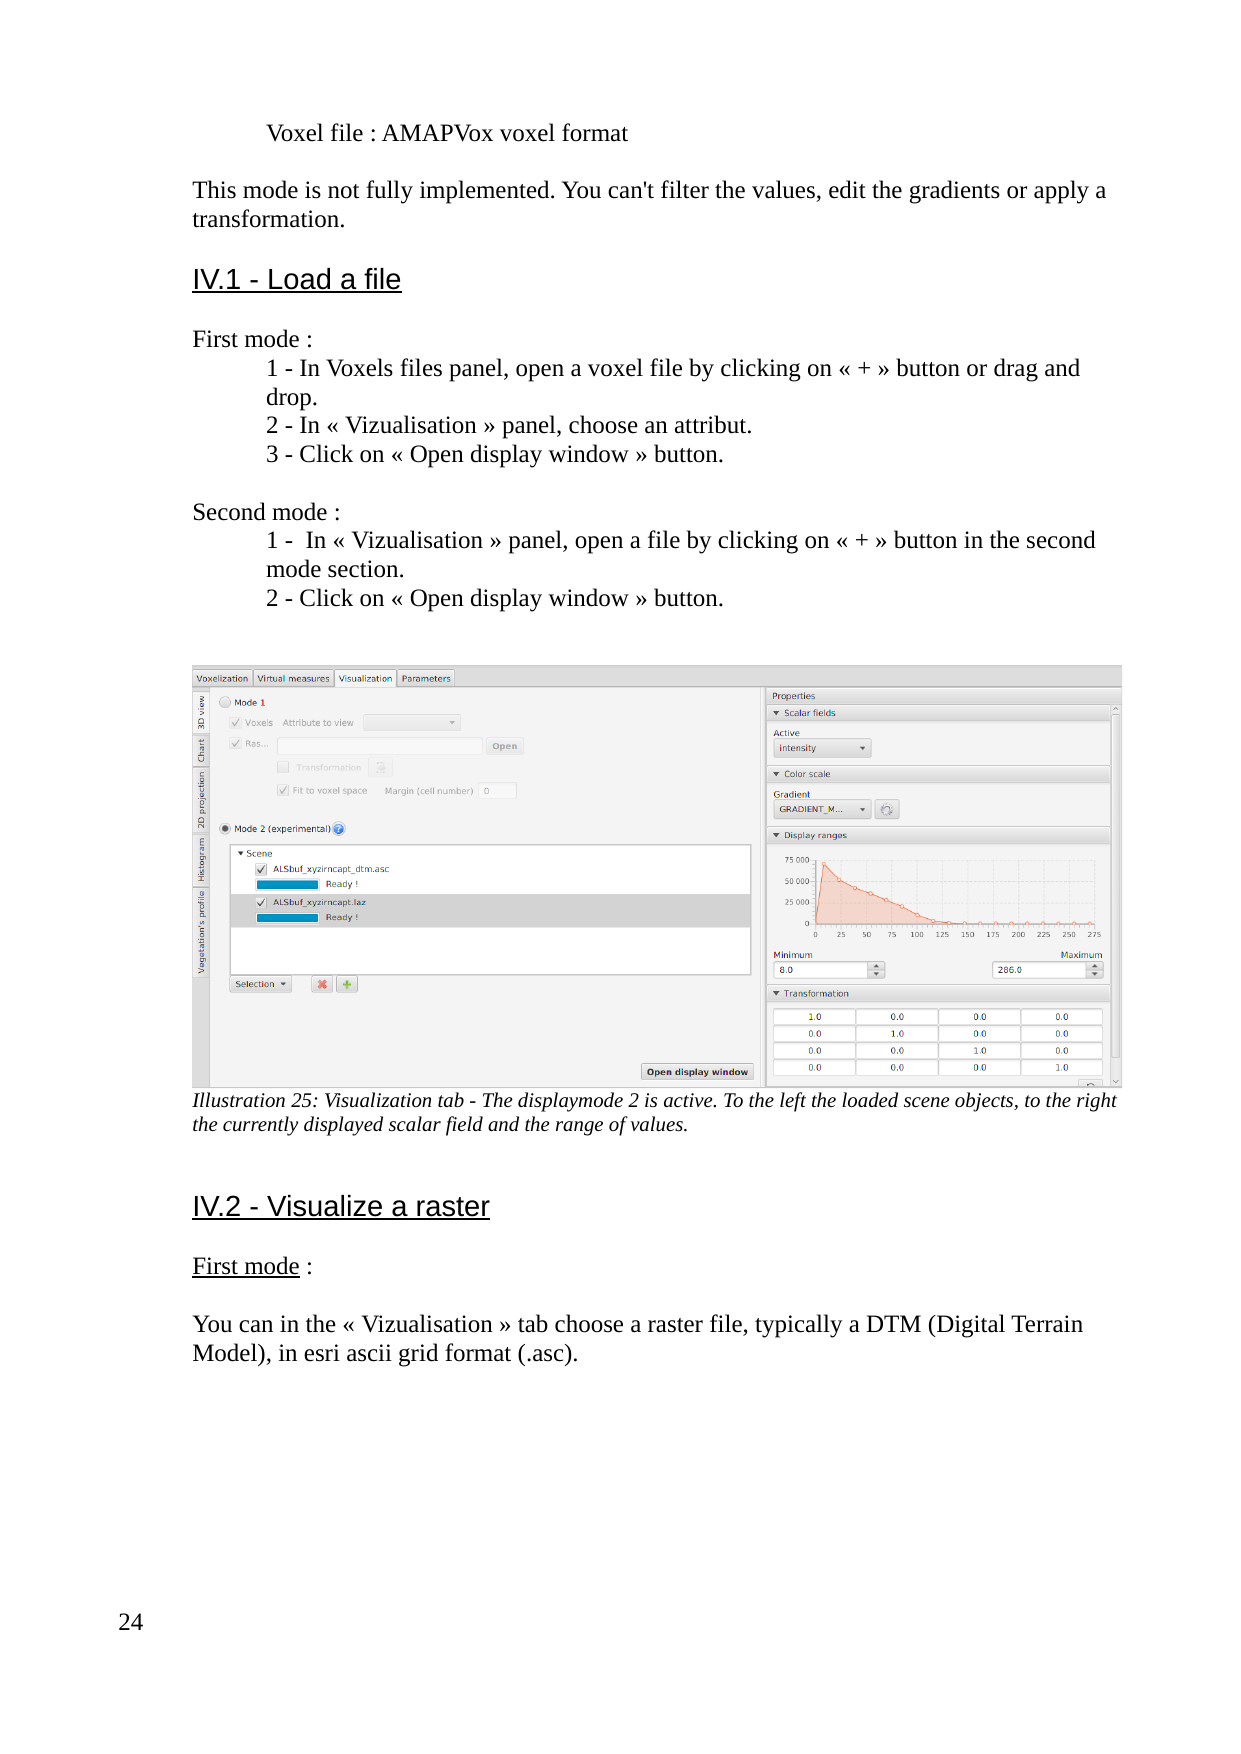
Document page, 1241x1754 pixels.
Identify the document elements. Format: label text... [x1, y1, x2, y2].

text You can in the « Vizualisation » tab choose a raster file, typically a DTM (Digital Terrain Model), in esri ascii grid format (.asc). [192, 1309, 1122, 1366]
subtitle IV.1 - Load a file [192, 262, 1122, 295]
text Second mode : [192, 497, 1122, 525]
text 2 - In « Vizualisation » panel, choose an attribut. [192, 410, 1122, 439]
text First mode : [118, 1251, 1122, 1280]
picture [192, 665, 1123, 1089]
text 1 - In Voxels files panel, open a voxel file by clicking on « + » button or drag and drop. [192, 353, 1122, 410]
text First mode : [118, 324, 1122, 353]
text 2 - Click on « Open display window » button. [192, 583, 1122, 612]
text 1 - In « Vizualisation » panel, open a file by clicking on « + » button in the second mode section. [192, 525, 1122, 583]
text Illustration 25: Visualization tab - The displaymode 2 is active. To the left the loaded scene objects, to the right the currently displayed scalar field and the range of values. [192, 1089, 1122, 1136]
text 3 - Click on « Open display window » button. [192, 439, 1122, 468]
text This mode is not fully implemented. You can't filter the values, edit the gradients or apply a transformation. [192, 176, 1122, 233]
text Voxel file : AMAPVox voxel format [192, 118, 1122, 147]
subtitle IV.2 - Visualize a raster [192, 1189, 1122, 1223]
